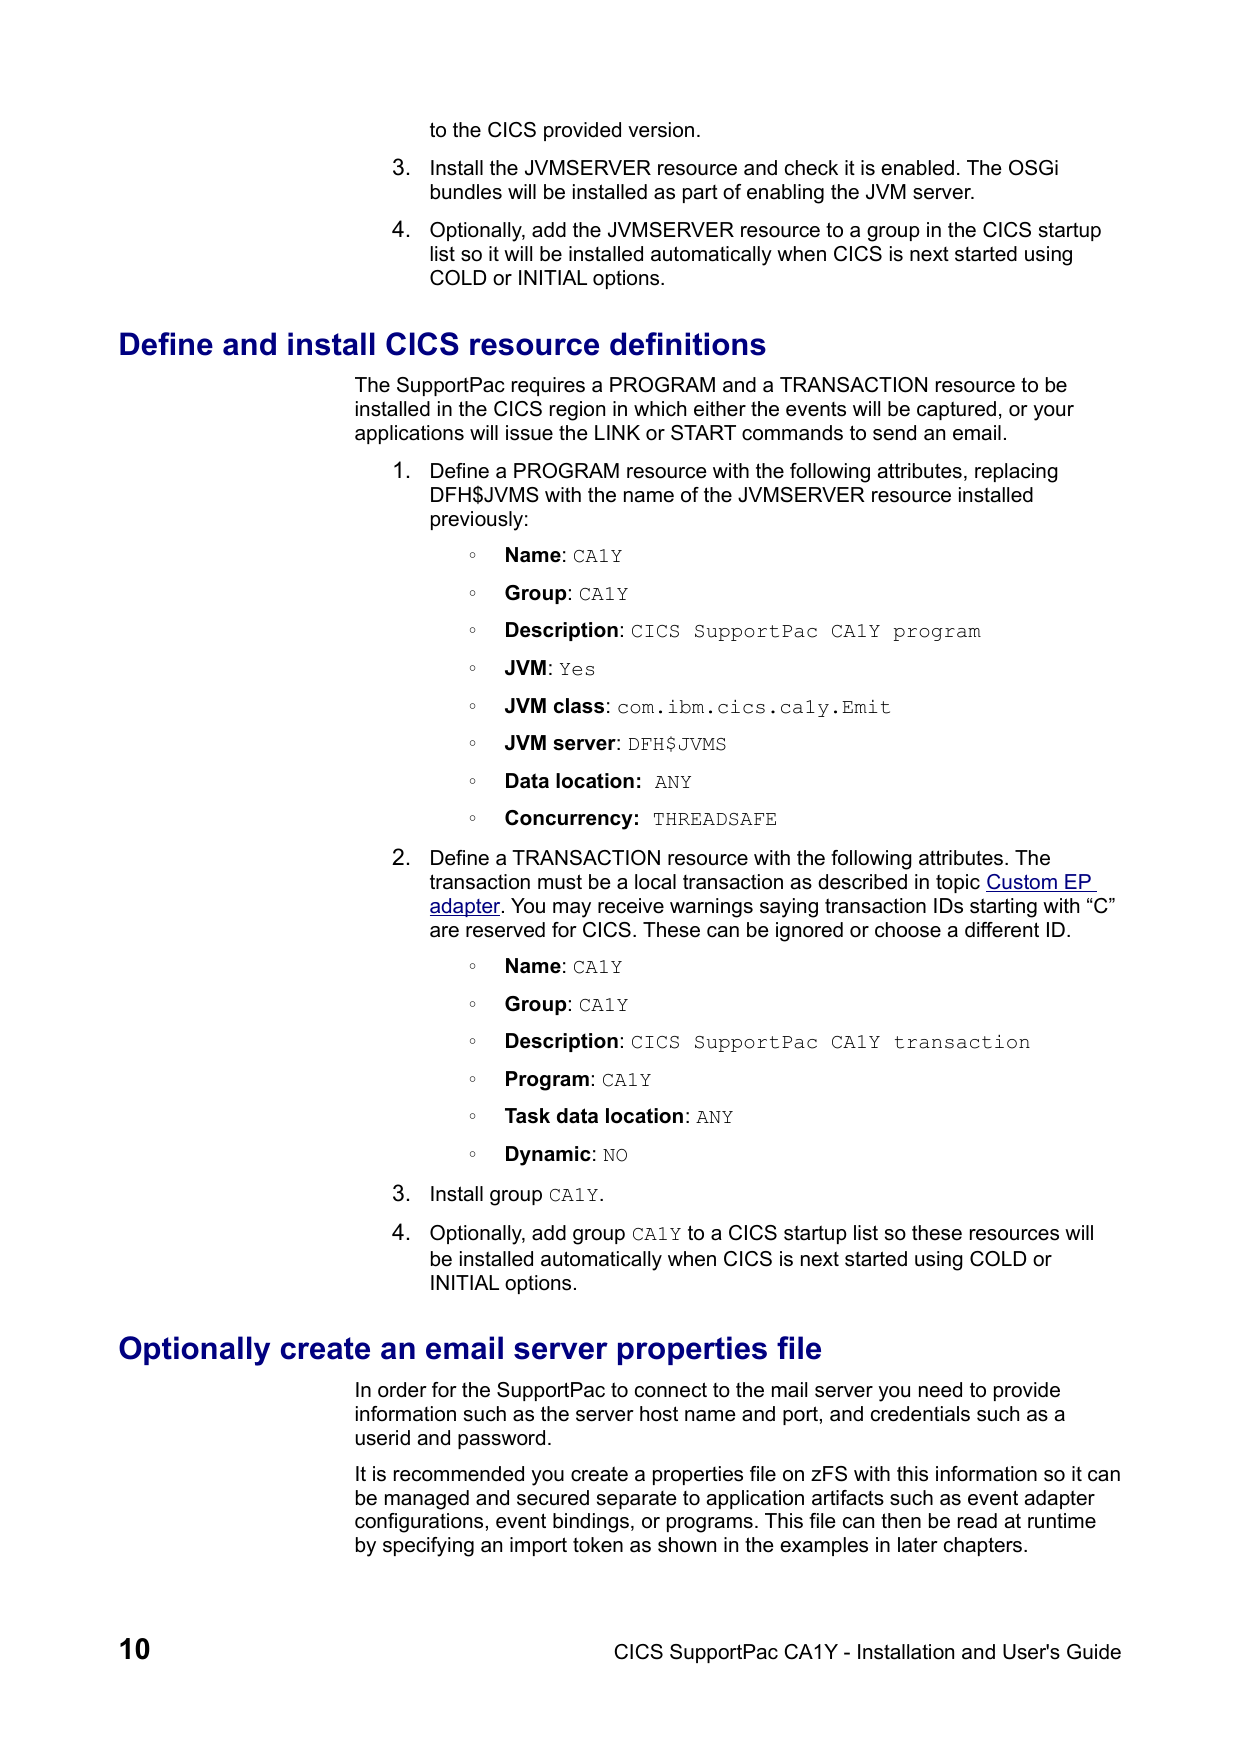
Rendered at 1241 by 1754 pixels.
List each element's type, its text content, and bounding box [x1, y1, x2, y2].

list Description: CICS SupportPac CA1Y transaction [467, 1029, 1122, 1055]
subtitle Optionally create an email server properties file [118, 1330, 1122, 1366]
list Task data location: ANY [467, 1104, 1122, 1130]
list Program: CA1Y [467, 1067, 1122, 1092]
list Install group CA1Y. [392, 1179, 1122, 1207]
list JVM: Yes [467, 656, 1122, 682]
list Define a TRANSACTION resource with the following attributes. The transaction must be a local transaction as described in topic Custom EP adapter. You may receive warnings saying transaction IDs starting with “C” are reserved for CICS. These can be ignored or choose a different ID. [392, 844, 1122, 942]
list Optionally, add the JVMSERVER resource to a group in the CICS startup list so it will be installed automatically when CICS is next started using COLD or INITIAL options. [392, 216, 1122, 290]
list Name: CA1Y [467, 543, 1122, 569]
text The SupportPac requires a PROGRAM and a TRANSACTION resource to be installed in the CICS region in which either the events will be captured, or your applications will issue the LINK or START commands to send an email. [354, 373, 1122, 445]
list Group: CA1Y [467, 991, 1122, 1017]
list Install the JVMSERVER resource and check it is enabled. The OSGi bundles will be installed as part of enabling the JVM server. [392, 154, 1122, 204]
list to the CICS provided version. [392, 118, 1122, 142]
list Description: CICS SupportPac CA1Y program [467, 618, 1122, 644]
list Data location: ANY [467, 769, 1122, 794]
text In order for the SupportPac to connect to the mail server you need to provide information such as the server host name and port, and credentials such as a userid and password. [354, 1378, 1122, 1449]
list Name: CA1Y [467, 954, 1122, 980]
list JVM server: DFH$JVMS [467, 731, 1122, 757]
list Group: CA1Y [467, 581, 1122, 606]
list Concurrency: THREADSAFE [467, 806, 1122, 832]
list Dynamic: NO [467, 1142, 1122, 1168]
subtitle Define and install CICS resource definitions [118, 326, 1122, 362]
list Define a PROGRAM resource with the following attributes, replacing DFH$JVMS with the name of the JVMSERVER resource installed previously: [392, 457, 1122, 531]
text It is recommended you create a properties file on zFS with this information so it can be managed and secured separate to application artifacts such as event adapter configurations, event bindings, or programs. This file can then be read at runtime by specifying an import token as shown in the examples in later chapters. [354, 1461, 1122, 1557]
list JVM class: com.ibm.cics.ca1y.Emit [467, 693, 1122, 719]
list Optionally, add group CA1Y to a CICS startup list so these resources will be installed automatically when CICS is next started using COLD or INITIAL options. [392, 1219, 1122, 1294]
